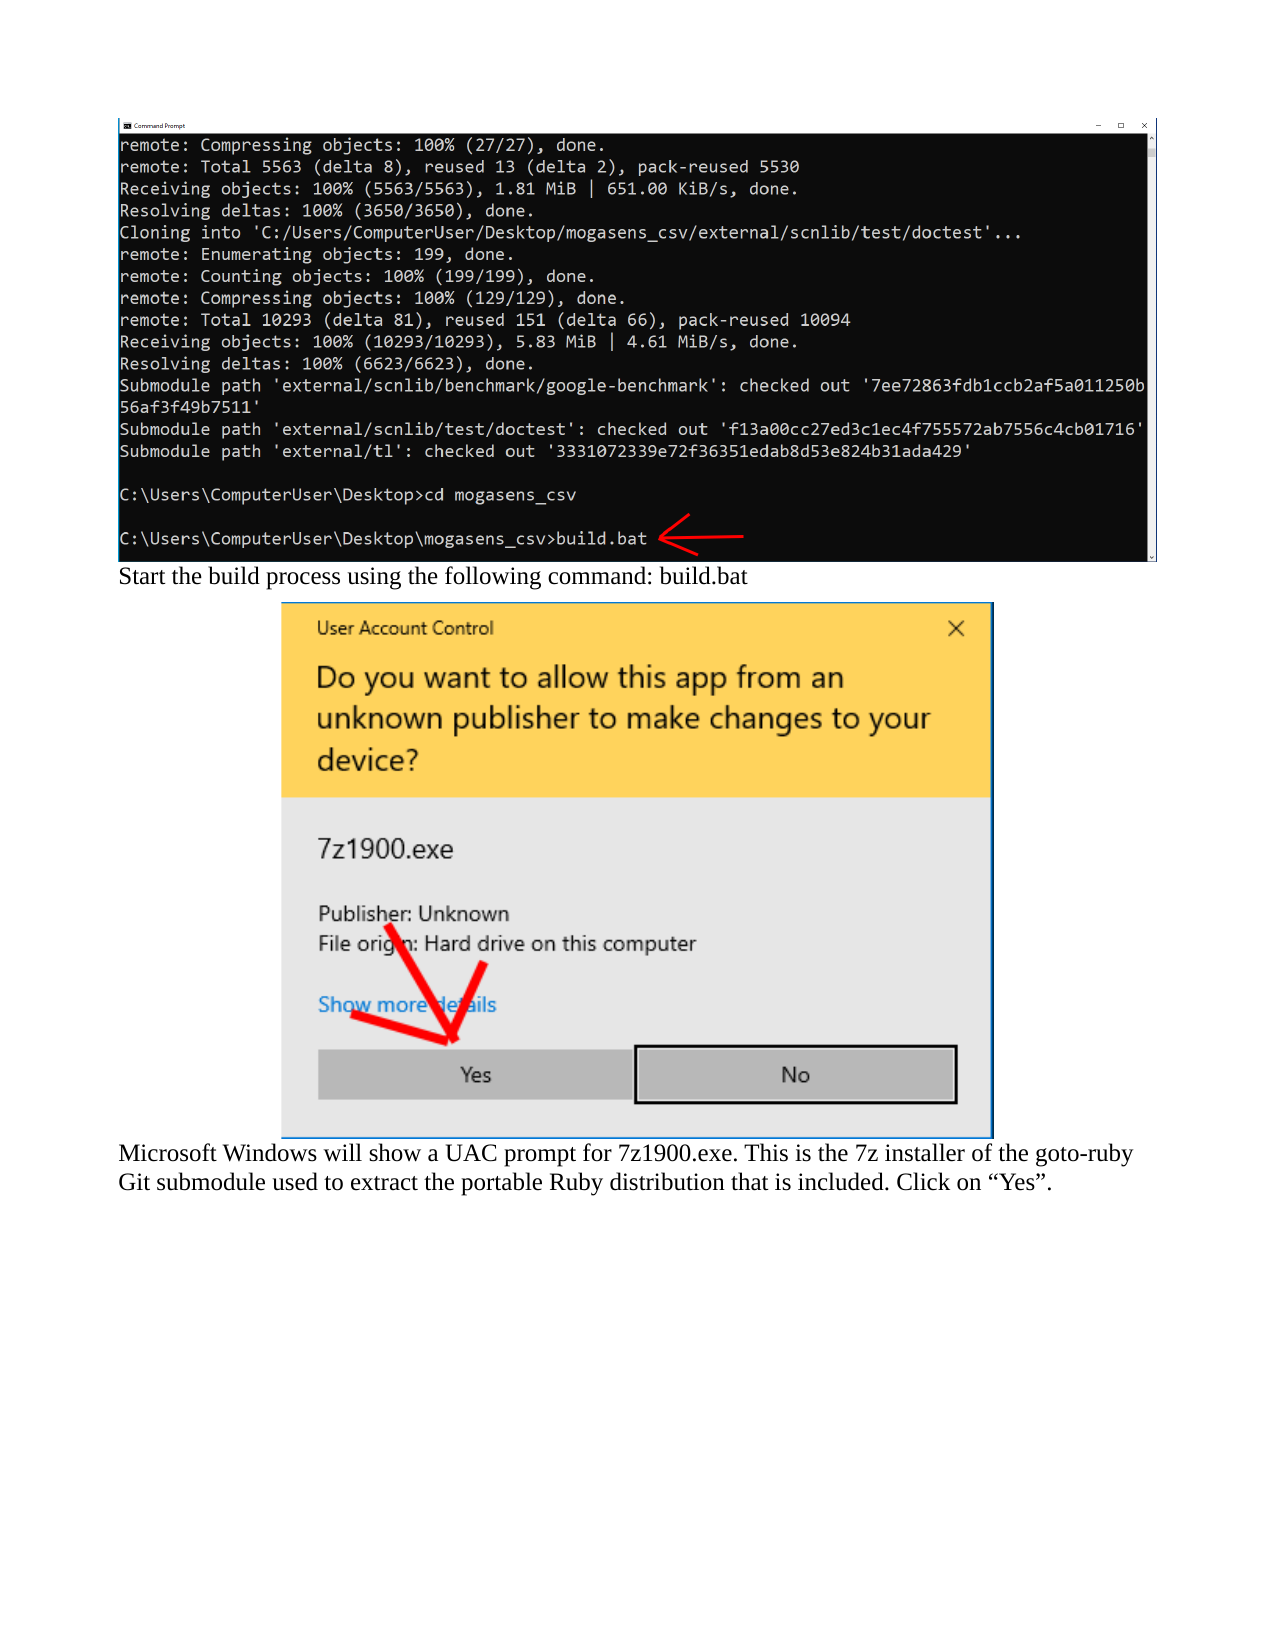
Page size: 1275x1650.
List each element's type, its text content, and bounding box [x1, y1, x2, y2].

picture [281, 602, 994, 1139]
picture [120, 118, 1157, 562]
text Microsoft Windows will show a UAC prompt for 7z1900.exe. This is the 7z installer of the goto-ruby Git submodule used to extract the portable Ruby distribution that is included. Click on “Yes”. [118, 602, 1157, 1196]
text Start the build process using the following command: build.bat [118, 562, 1157, 590]
